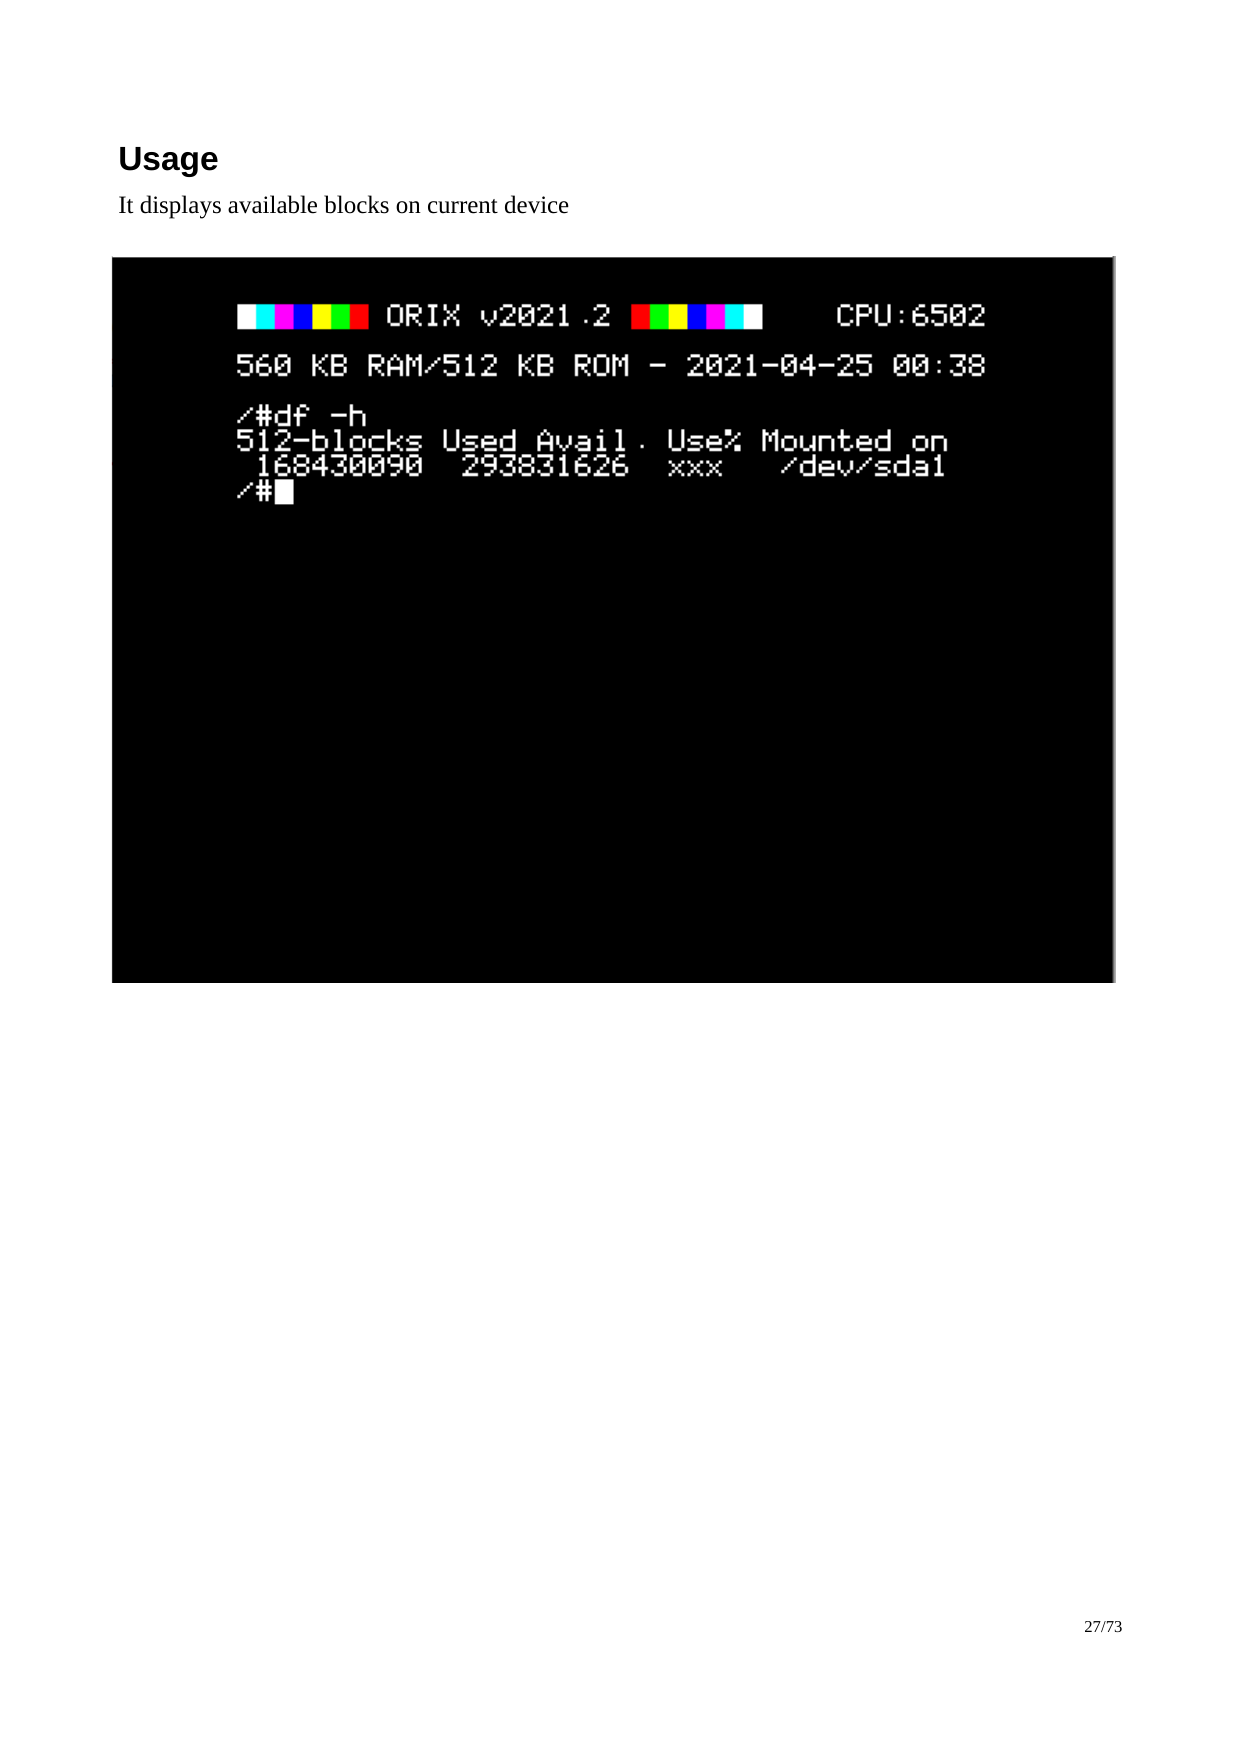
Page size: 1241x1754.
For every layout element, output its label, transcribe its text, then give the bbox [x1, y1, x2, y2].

text It displays available blocks on current device [118, 190, 1122, 219]
subtitle Usage [118, 139, 1122, 178]
picture [111, 256, 1116, 983]
